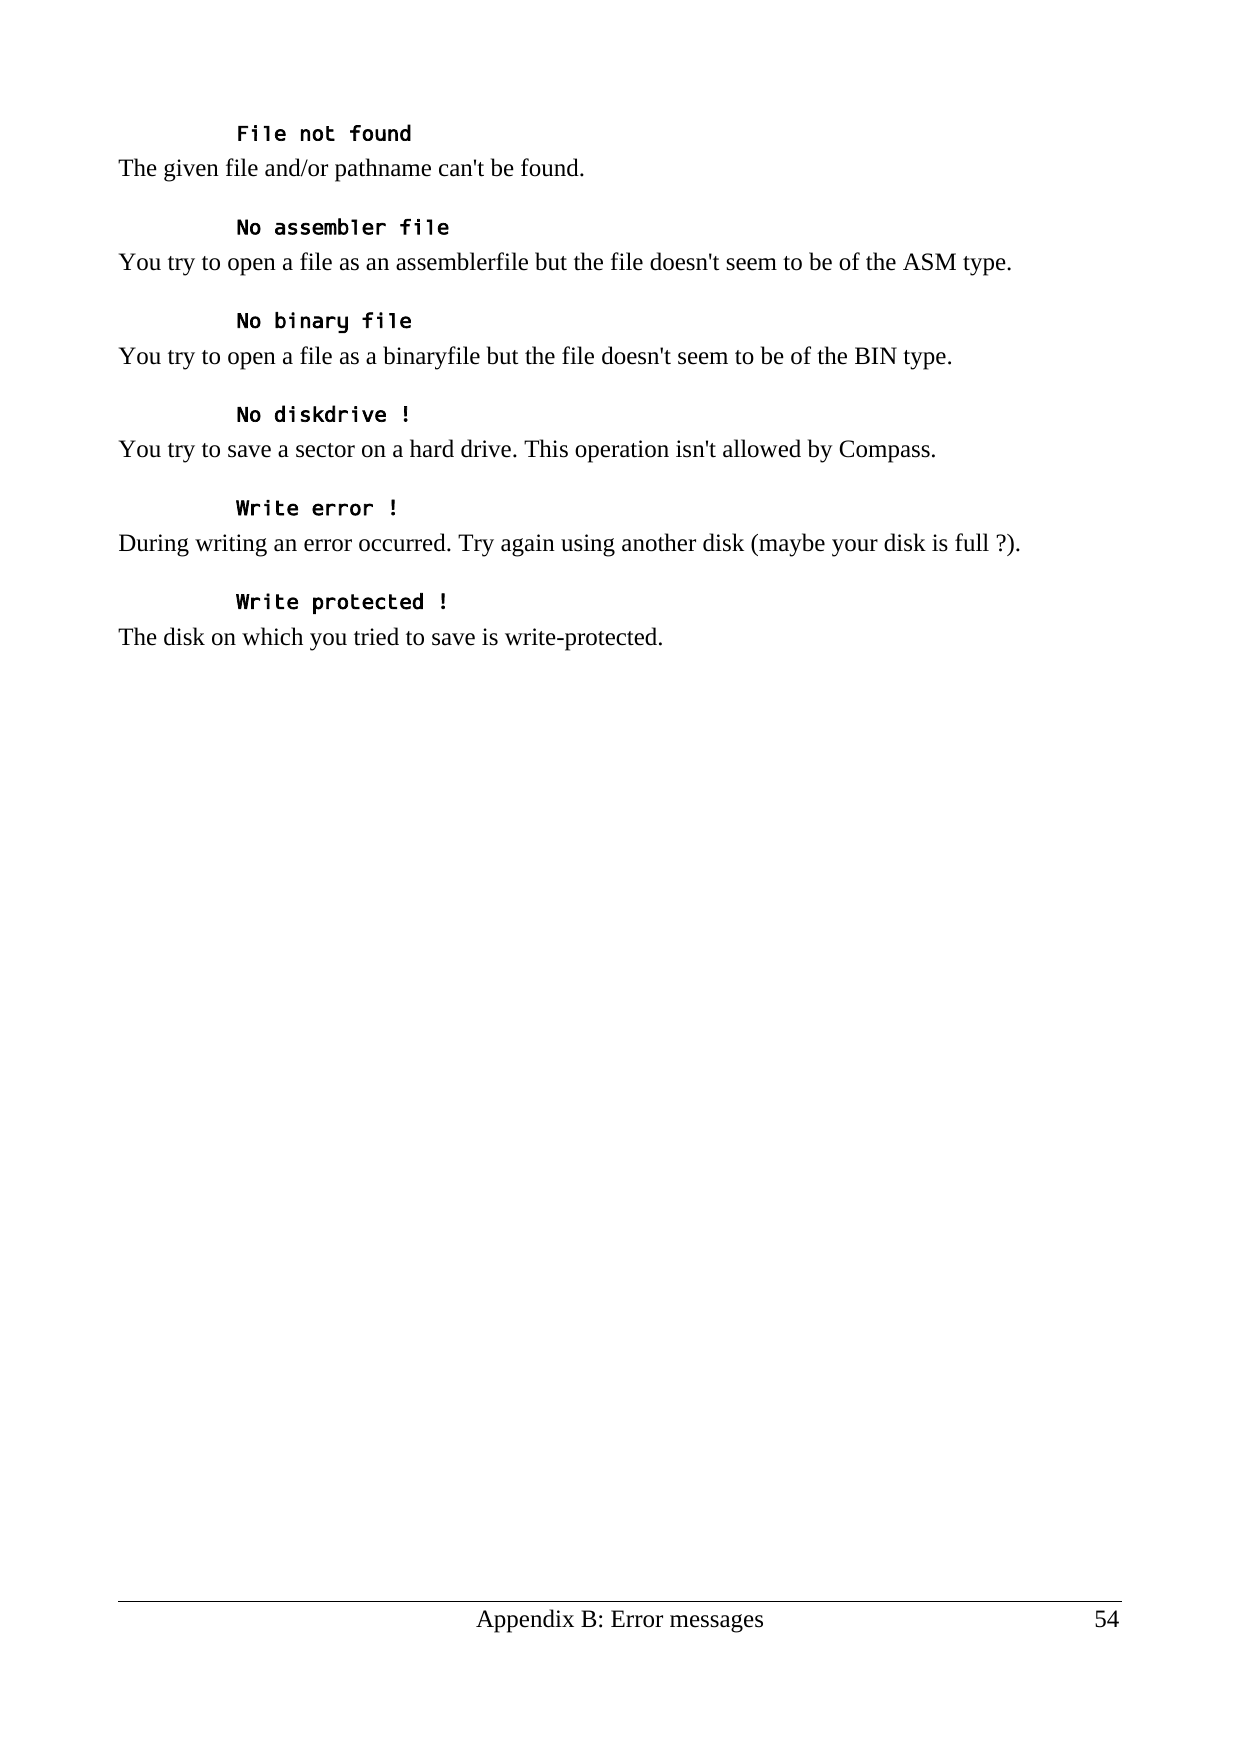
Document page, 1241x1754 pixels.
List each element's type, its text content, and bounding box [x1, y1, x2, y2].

text You try to open a file as a binaryfile but the file doesn't seem to be of the BIN type. [118, 341, 1122, 369]
subtitle File not found [236, 118, 1122, 147]
text During writing an error occurred. Try again using another disk (maybe your disk is full ?). [118, 528, 1122, 557]
subtitle No binary file [236, 305, 1122, 334]
text You try to open a file as an assemblerfile but the file doesn't seem to be of the ASM type. [118, 247, 1122, 276]
text You try to save a sector on a hard drive. This operation isn't allowed by Compass. [118, 434, 1122, 463]
subtitle No assembler file [236, 212, 1122, 241]
text The disk on which you tried to save is write-protected. [118, 622, 1122, 651]
subtitle Write protected ! [236, 586, 1122, 615]
subtitle No diskdrive ! [236, 399, 1122, 428]
subtitle Write error ! [236, 493, 1122, 522]
text The given file and/or pathname can't be found. [118, 153, 1122, 182]
